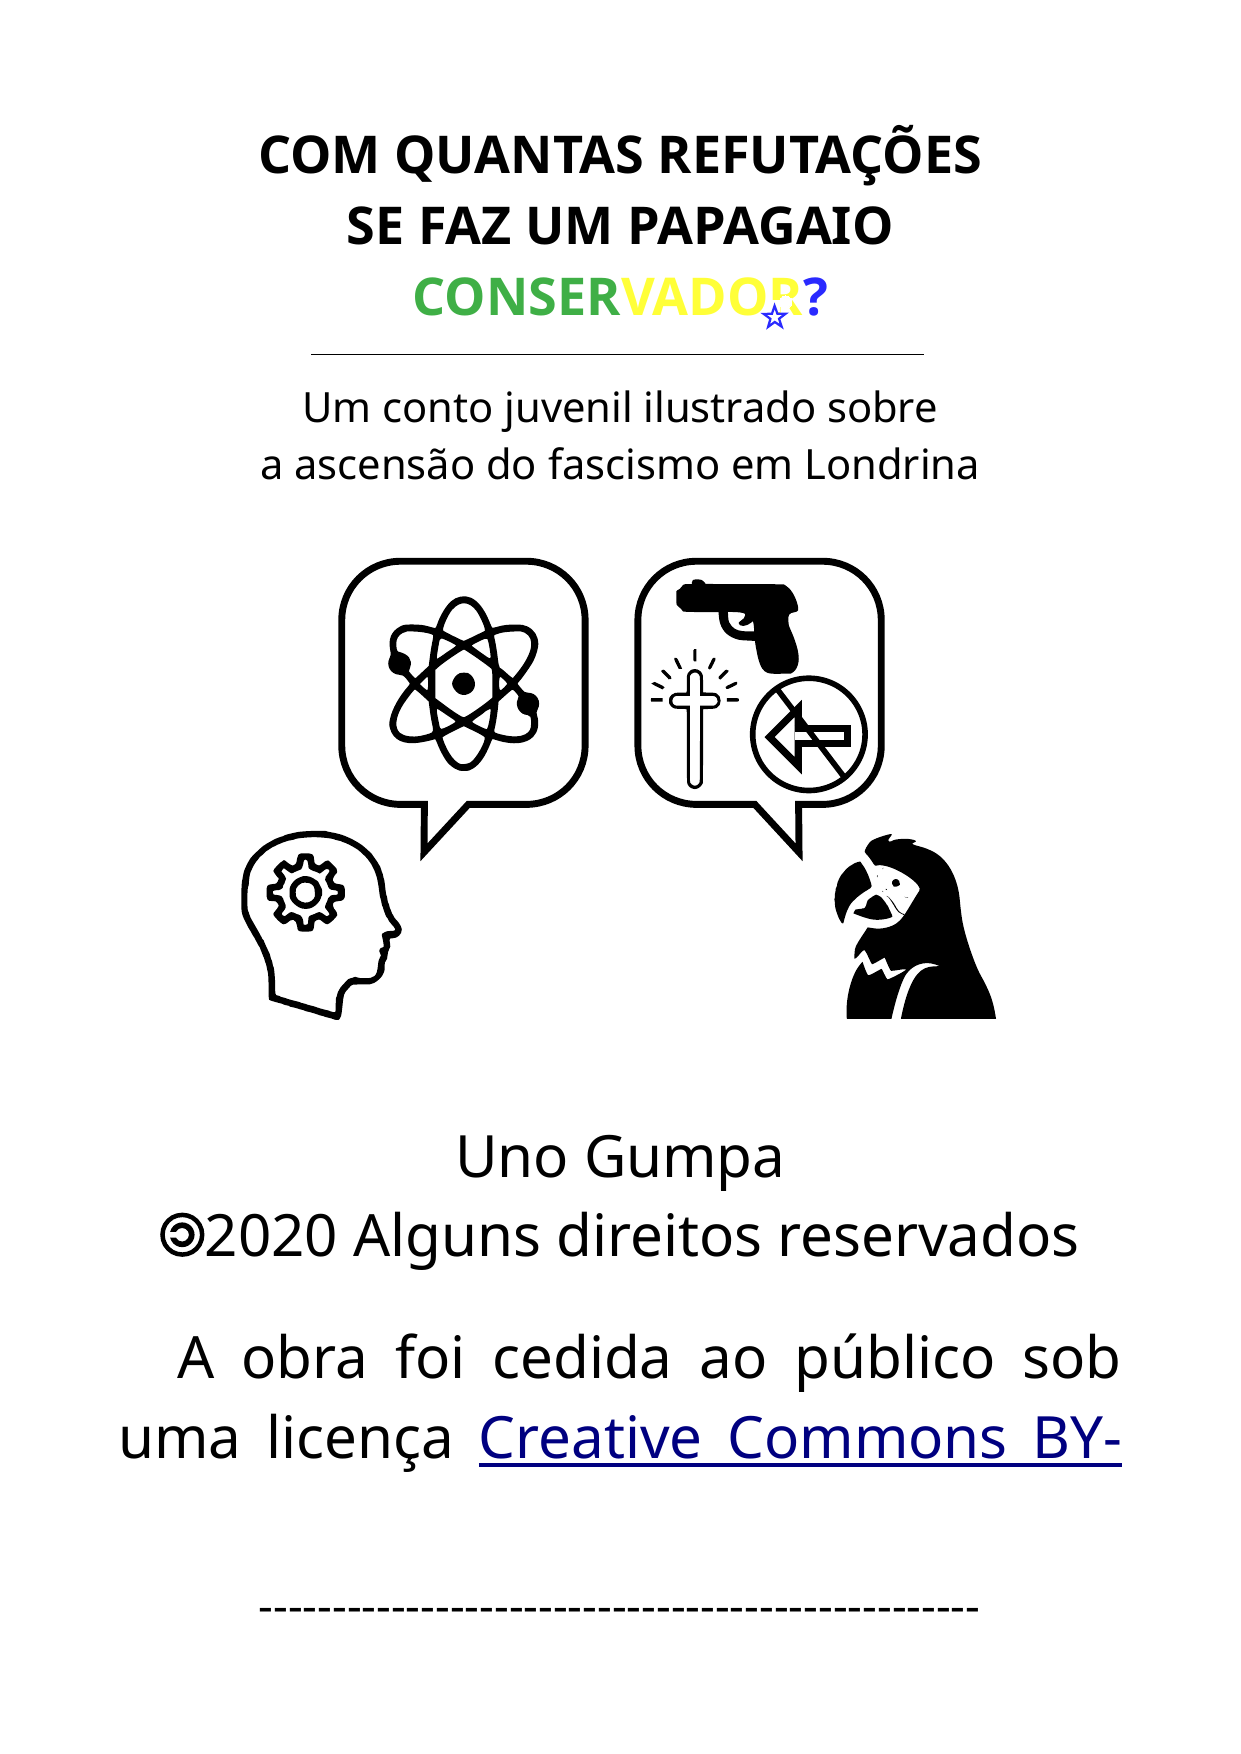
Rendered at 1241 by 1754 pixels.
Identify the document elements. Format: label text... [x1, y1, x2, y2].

text SE FAZ UM PAPAGAIO [118, 189, 1122, 260]
text CONSERVADOR? [118, 260, 1122, 331]
text 2020 Alguns direitos reservados [118, 1194, 1122, 1274]
text Uno Gumpa [118, 1115, 1122, 1194]
text A obra foi cedida ao público sob uma licença Creative Commons BY- [118, 1317, 1122, 1476]
text a ascensão do fascismo em Londrina [118, 435, 1122, 492]
text Um conto juvenil ilustrado sobre [118, 378, 1122, 435]
text COM QUANTAS REFUTAÇÕES [118, 118, 1122, 189]
